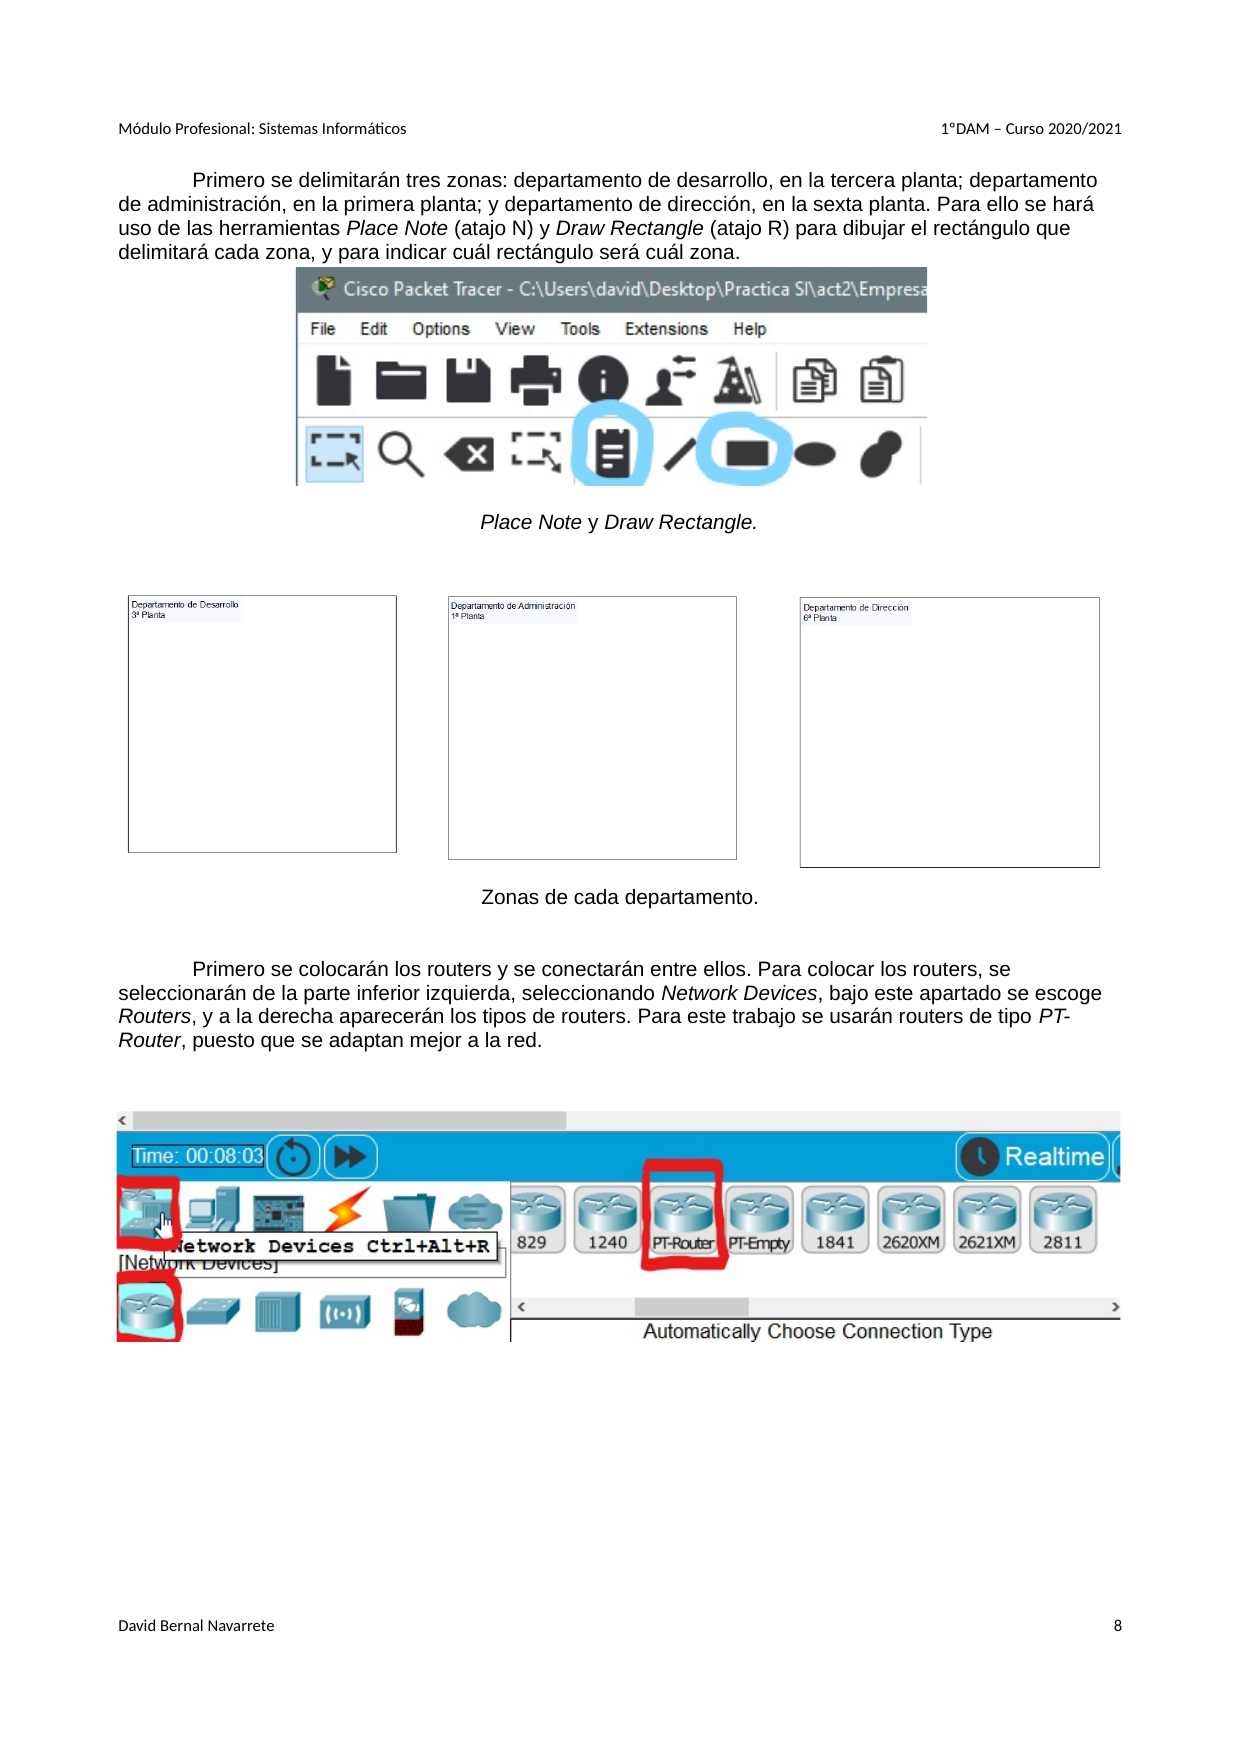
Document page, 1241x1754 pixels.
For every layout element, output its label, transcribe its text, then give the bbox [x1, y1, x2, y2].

picture [116, 1082, 1121, 1342]
text Place Note y Draw Rectangle. [118, 510, 1122, 534]
picture [295, 267, 928, 486]
text Zonas de cada departamento. [118, 885, 1122, 908]
picture [118, 581, 1122, 885]
text Primero se colocarán los routers y se conectarán entre ellos. Para colocar los routers, se seleccionarán de la parte inferior izquierda, seleccionando Network Devices, bajo este apartado se escoge Routers, y a la derecha aparecerán los tipos de routers. Para este trabajo se usarán routers de tipo PT-Router, puesto que se adaptan mejor a la red. [118, 956, 1122, 1052]
text Primero se delimitarán tres zonas: departamento de desarrollo, en la tercera planta; departamento de administración, en la primera planta; y departamento de dirección, en la sexta planta. Para ello se hará uso de las herramientas Place Note (atajo N) y Draw Rectangle (atajo R) para dibujar el rectángulo que delimitará cada zona, y para indicar cuál rectángulo será cuál zona. [118, 168, 1122, 264]
